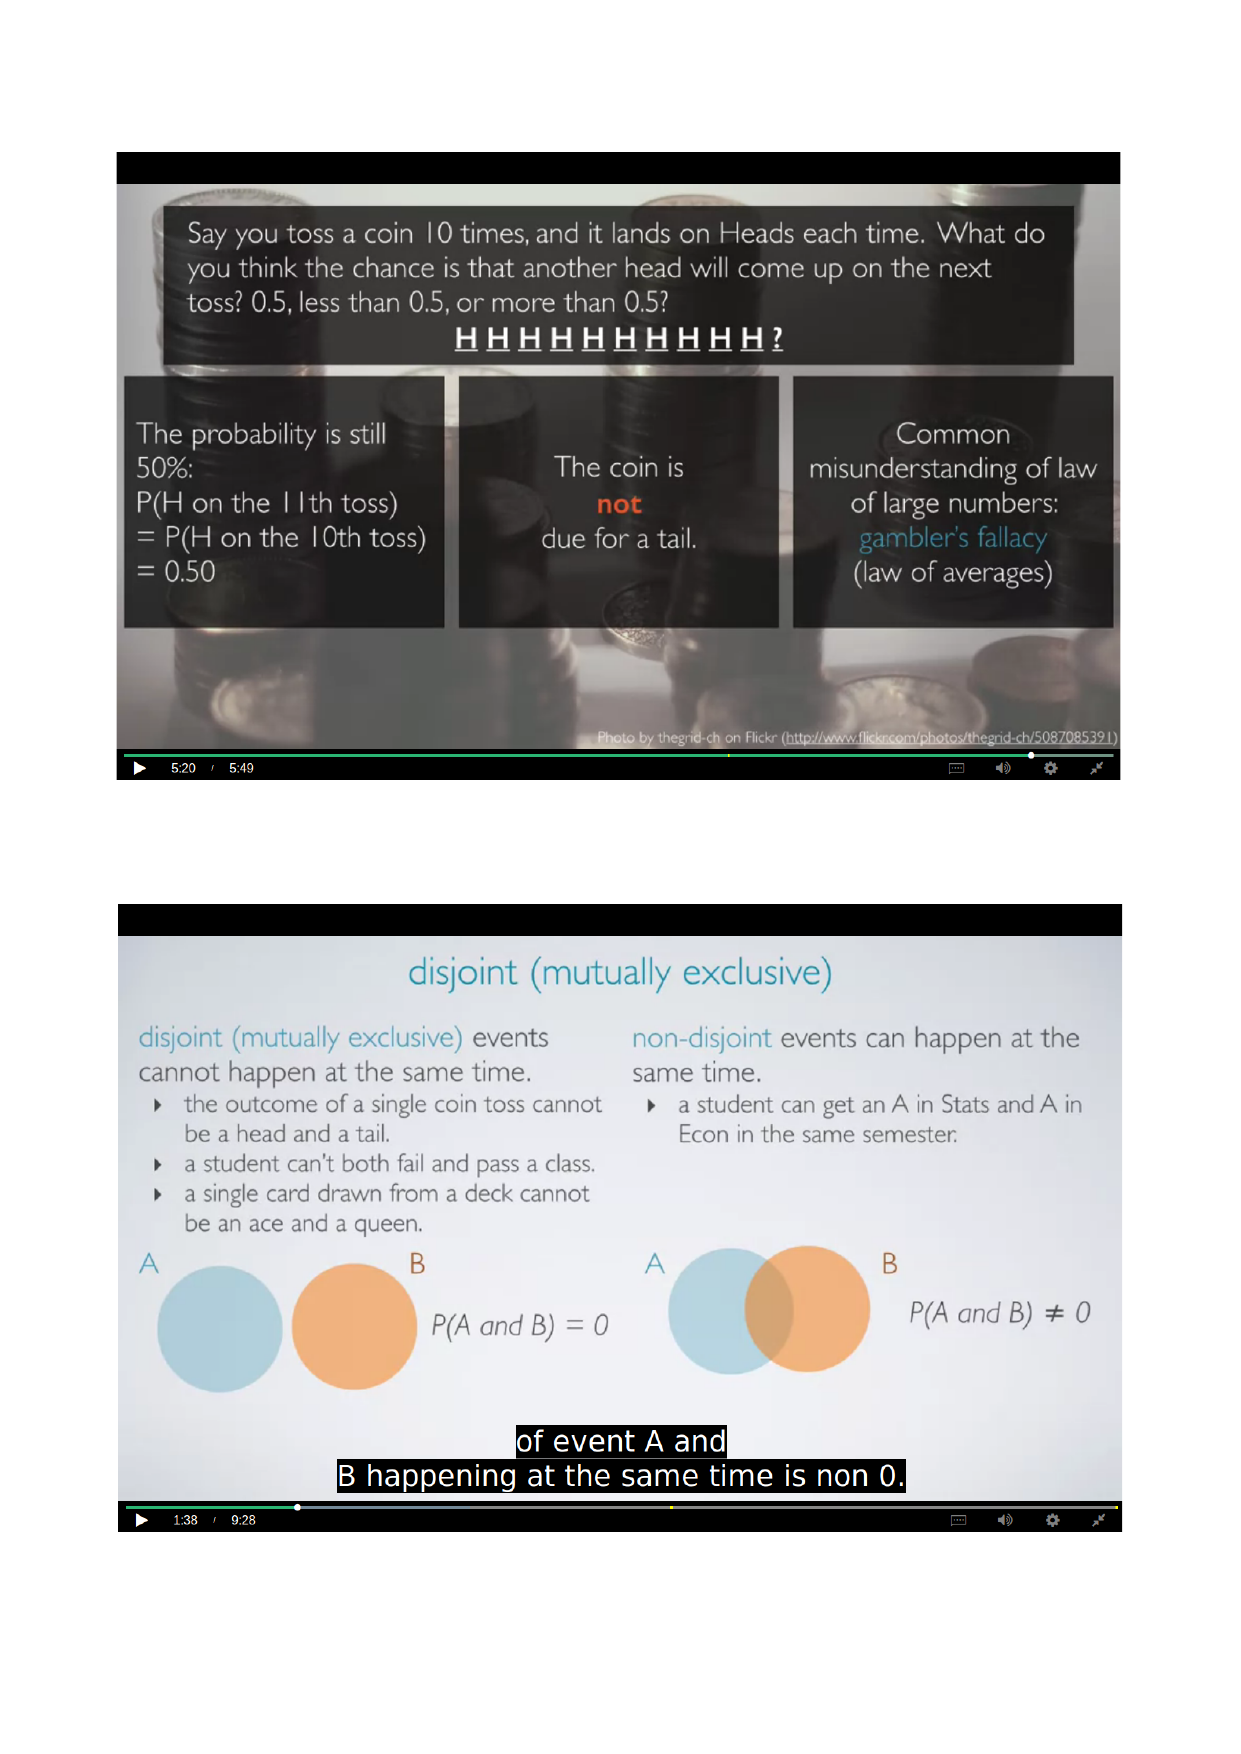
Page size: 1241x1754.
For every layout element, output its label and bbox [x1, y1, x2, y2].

picture [118, 904, 1123, 1532]
picture [116, 152, 1121, 780]
